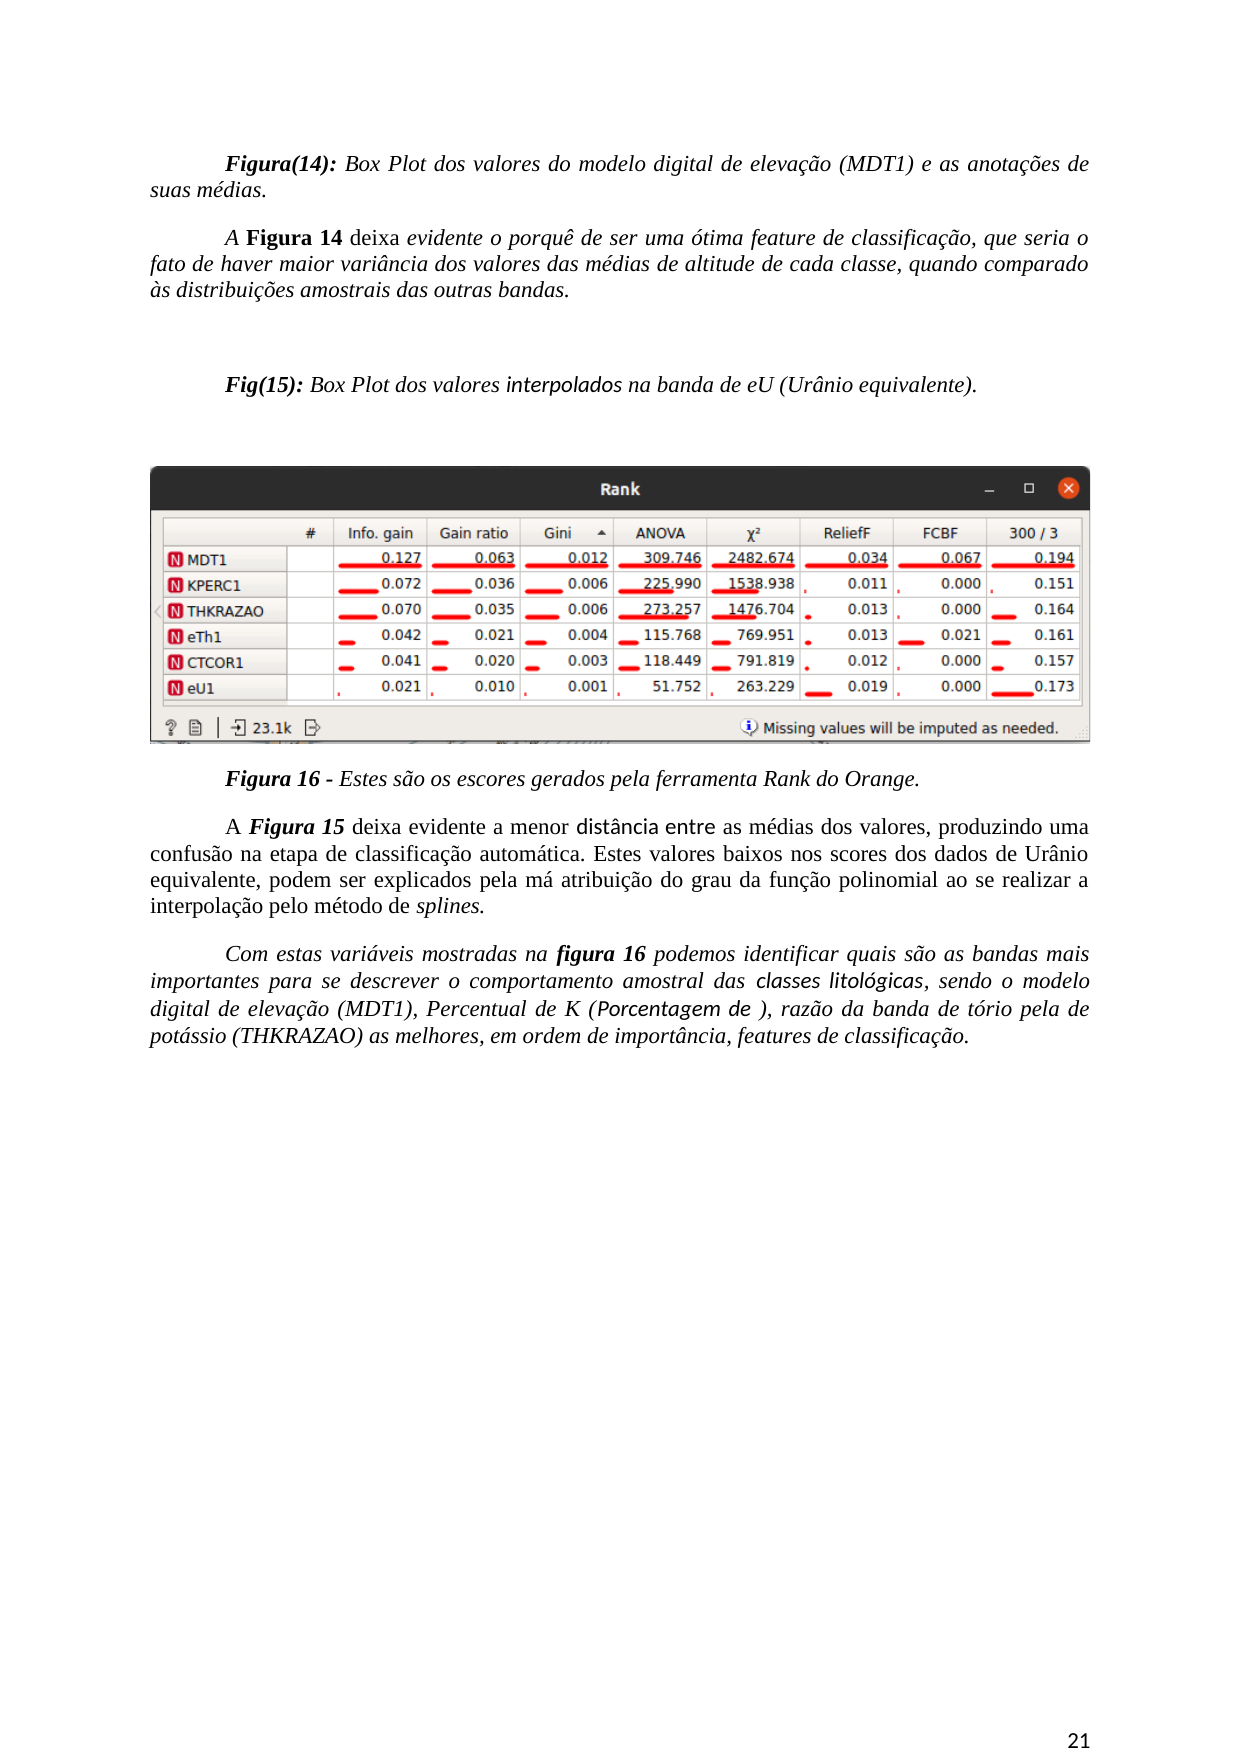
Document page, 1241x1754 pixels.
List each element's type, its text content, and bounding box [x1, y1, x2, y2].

text A Figura 15 deixa evidente a menor distância entre as médias dos valores, produzindo uma confusão na etapa de classificação automática. Estes valores baixos nos scores dos dados de Urânio equivalente, podem ser explicados pela má atribuição do grau da função polinomial ao se realizar a interpolação pelo método de splines. [150, 812, 1090, 919]
text Com estas variáveis mostradas na figura 16 podemos identificar quais são as bandas mais importantes para se descrever o comportamento amostral das classes litológicas, sendo o modelo digital de elevação (MDT1), Percentual de K (Porcentagem de ), razão da banda de tório pela de potássio (THKRAZAO) as melhores, em ordem de importância, features de classificação. [150, 940, 1090, 1048]
text Fig(15): Box Plot dos valores interpolados na banda de eU (Urânio equivalente). [150, 371, 1090, 399]
picture [150, 466, 1091, 744]
text A Figura 14 deixa evidente o porquê de ser uma ótima feature de classificação, que seria o fato de haver maior variância dos valores das médias de altitude de cada classe, quando comparado às distribuições amostrais das outras bandas. [150, 223, 1090, 303]
text Figura(14): Box Plot dos valores do modelo digital de elevação (MDT1) e as anotações de suas médias. [150, 150, 1090, 203]
text Figura 16 - Estes são os escores gerados pela ferramenta Rank do Orange. [150, 764, 1090, 791]
